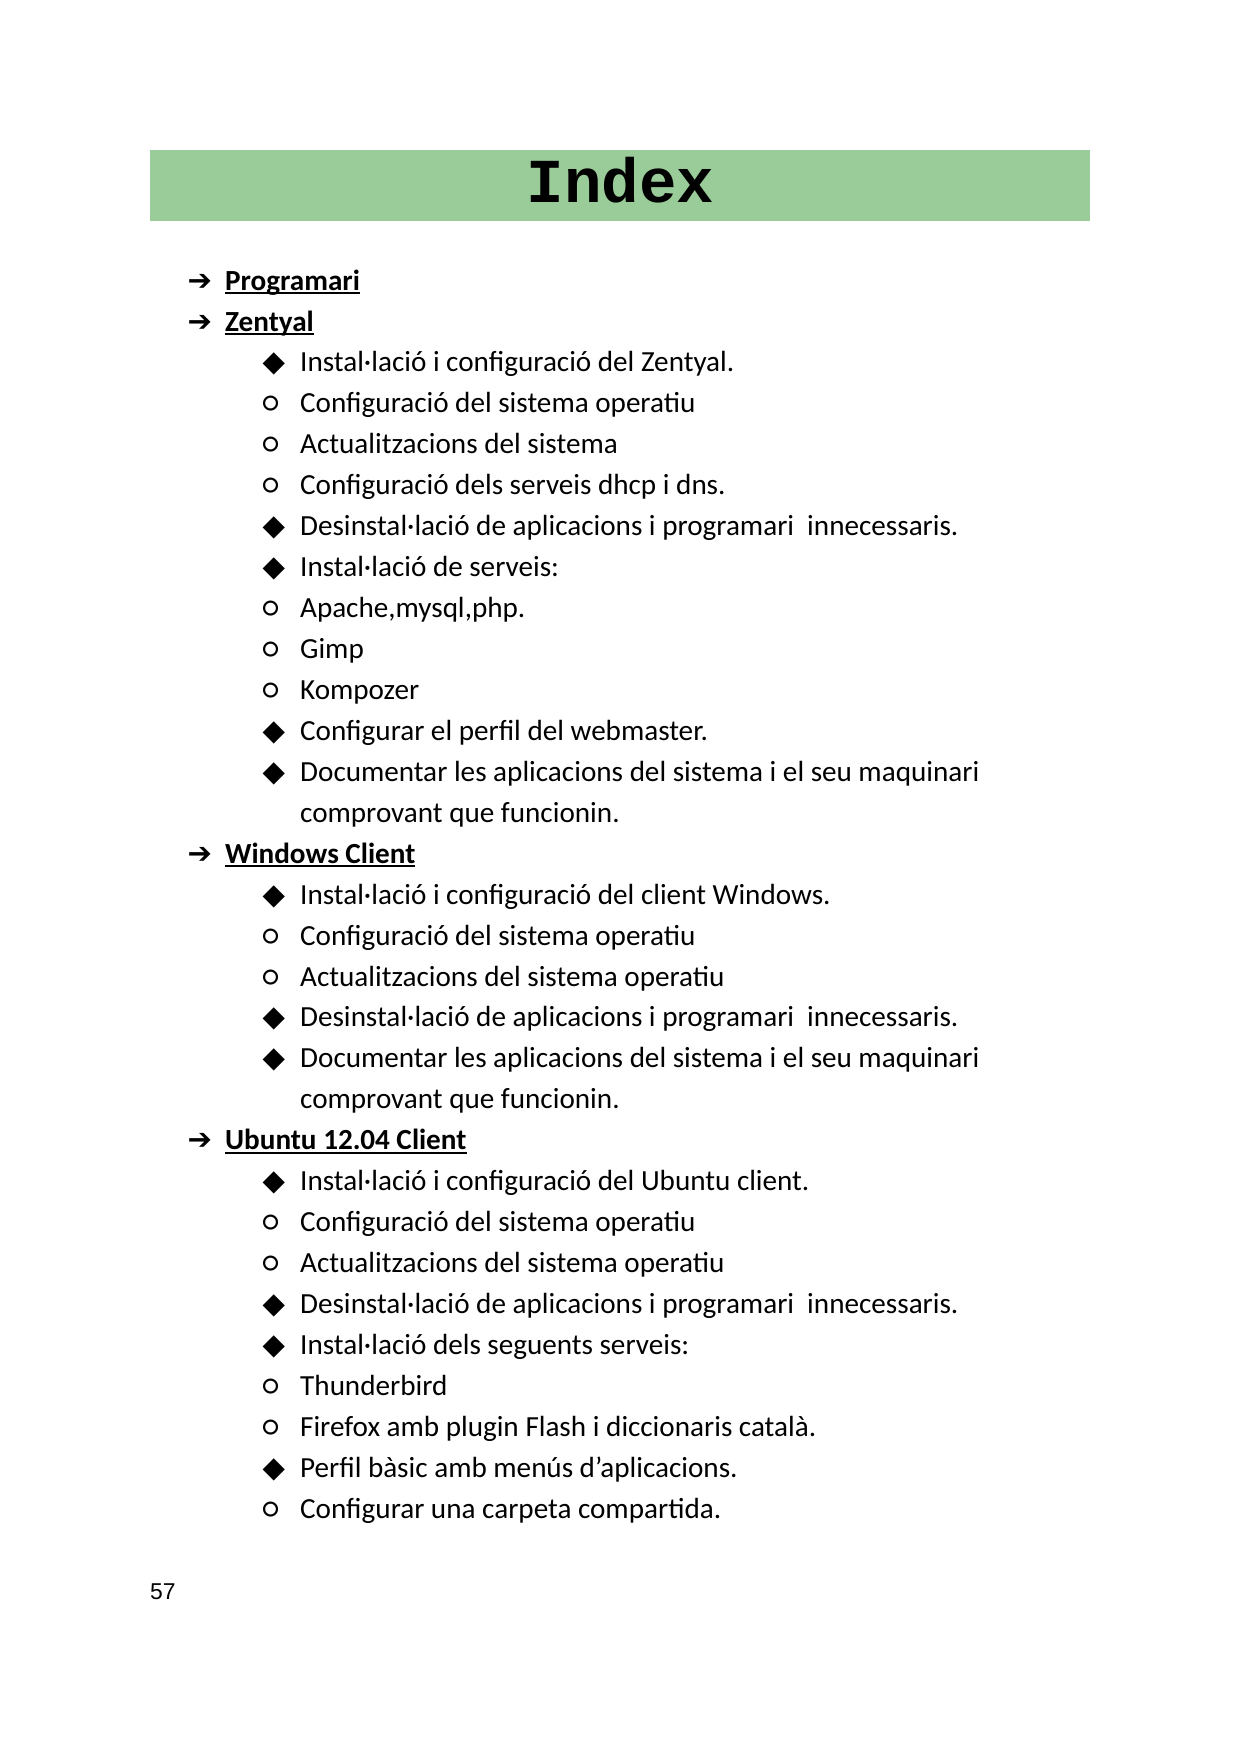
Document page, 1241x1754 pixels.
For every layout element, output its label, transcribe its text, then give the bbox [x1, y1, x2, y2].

list Gimp [262, 630, 1090, 666]
list Thunderbird [262, 1367, 1090, 1403]
list Configuració del sistema operatiu [262, 384, 1090, 420]
list Instal·lació de serveis: [262, 548, 1090, 584]
list Configuració dels serveis dhcp i dns. [262, 466, 1090, 502]
list Actualitzacions del sistema operatiu [262, 958, 1090, 993]
list Configuració del sistema operatiu [262, 1203, 1090, 1239]
list Zentyal [187, 303, 1090, 338]
list Actualitzacions del sistema [262, 425, 1090, 461]
list Apache,mysql,php. [262, 589, 1090, 625]
list Windows Client [187, 835, 1090, 870]
list Instal·lació i configuració del Zentyal. [262, 343, 1090, 379]
list Configuració del sistema operatiu [262, 917, 1090, 952]
list Documentar les aplicacions del sistema i el seu maquinari comprovant que funcionin. [262, 753, 1090, 829]
list Desinstal·lació de aplicacions i programari innecessaris. [262, 1285, 1090, 1321]
list Ubuntu 12.04 Client [187, 1121, 1090, 1157]
list Programari [187, 262, 1090, 297]
list Instal·lació i configuració del client Windows. [262, 876, 1090, 911]
text Index [150, 150, 1090, 221]
list Desinstal·lació de aplicacions i programari innecessaris. [262, 998, 1090, 1034]
list Configurar una carpeta compartida. [262, 1490, 1090, 1525]
list Kompozer [262, 671, 1090, 707]
list Desinstal·lació de aplicacions i programari innecessaris. [262, 507, 1090, 543]
list Firefox amb plugin Flash i diccionaris català. [262, 1408, 1090, 1443]
list Documentar les aplicacions del sistema i el seu maquinari comprovant que funcionin. [262, 1039, 1090, 1116]
list Actualitzacions del sistema operatiu [262, 1244, 1090, 1280]
list Configurar el perfil del webmaster. [262, 712, 1090, 748]
list Perfil bàsic amb menús d’aplicacions. [262, 1449, 1090, 1484]
list Instal·lació dels seguents serveis: [262, 1326, 1090, 1362]
list Instal·lació i configuració del Ubuntu client. [262, 1162, 1090, 1198]
